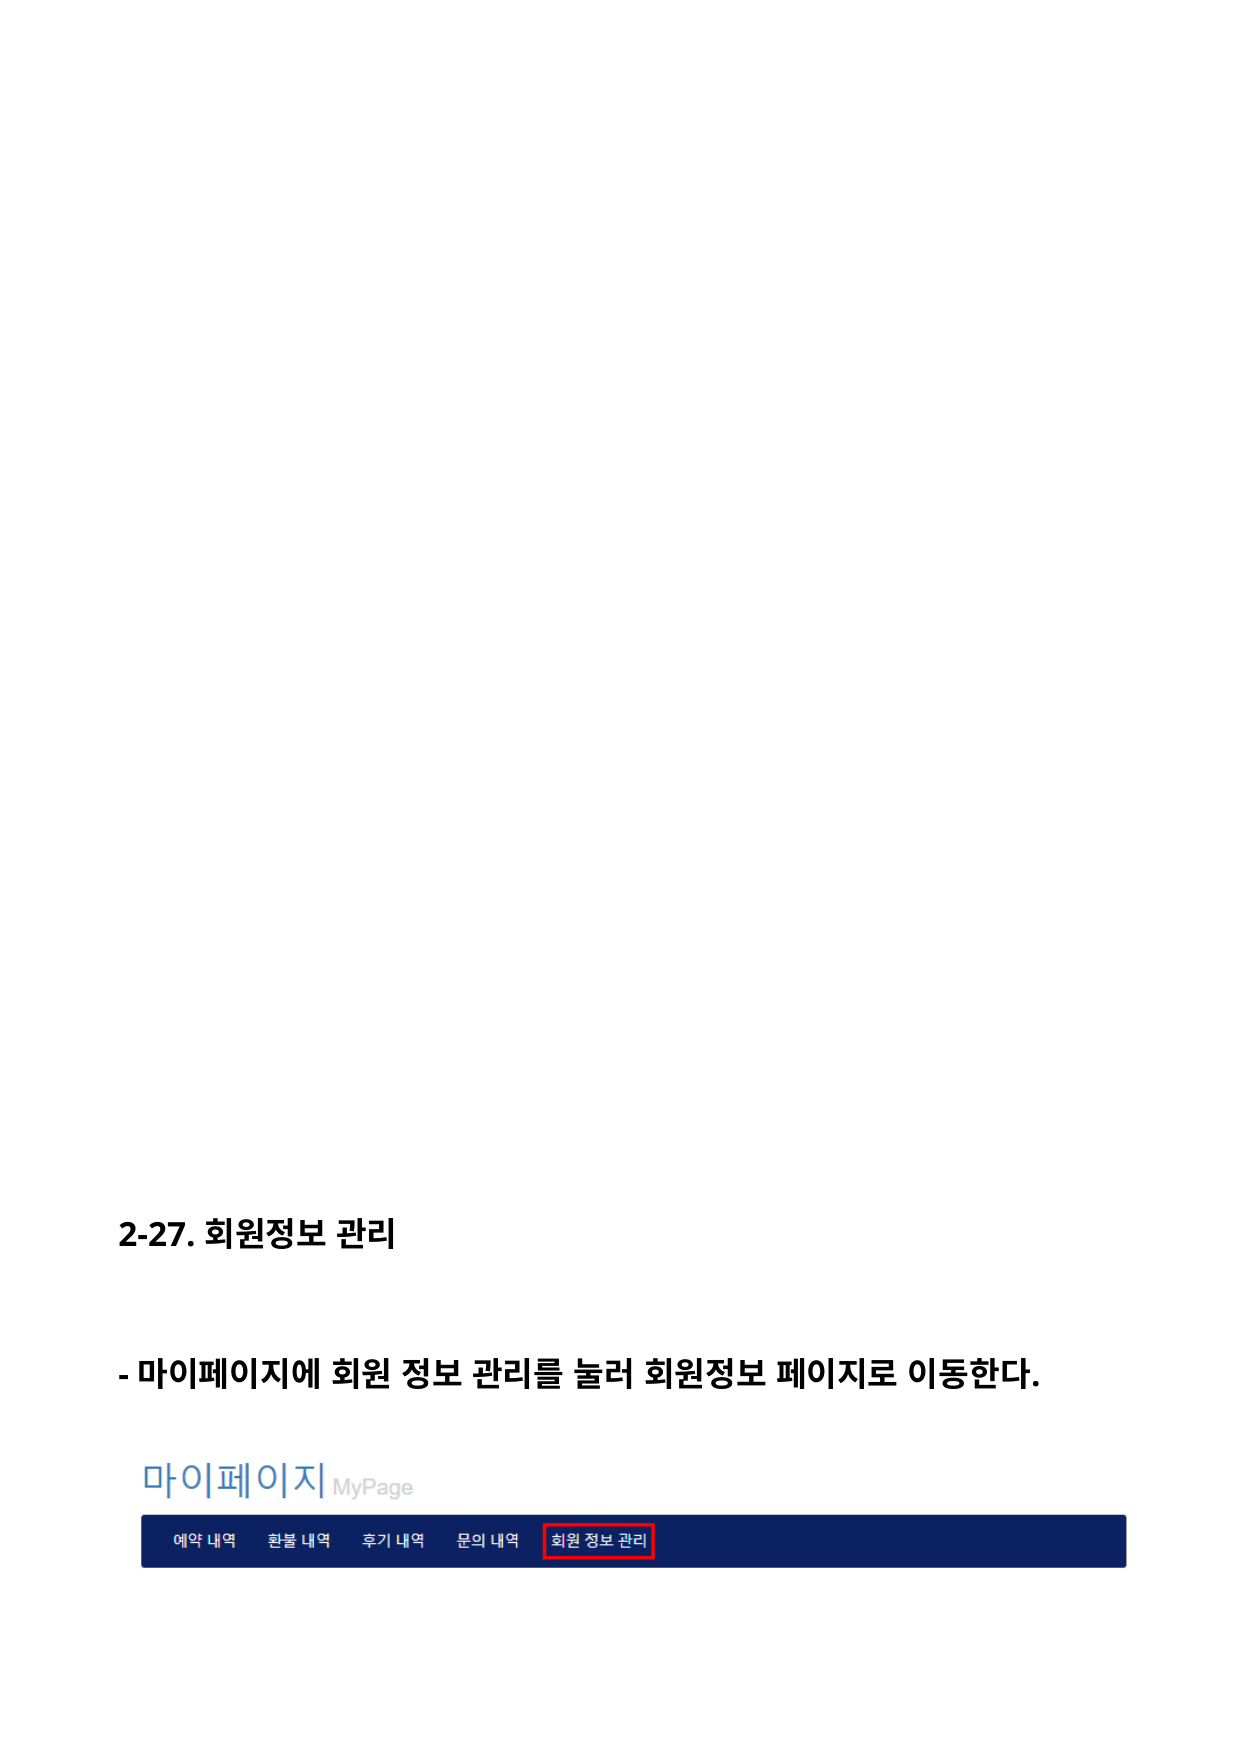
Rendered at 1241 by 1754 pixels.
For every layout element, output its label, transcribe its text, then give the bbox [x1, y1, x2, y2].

text - 마이페이지에 회원 정보 관리를 눌러 회원정보 페이지로 이동한다. [118, 1347, 1122, 1396]
text 2-27. 회원정보 관리 [118, 1208, 1122, 1257]
picture [132, 1456, 1137, 1582]
